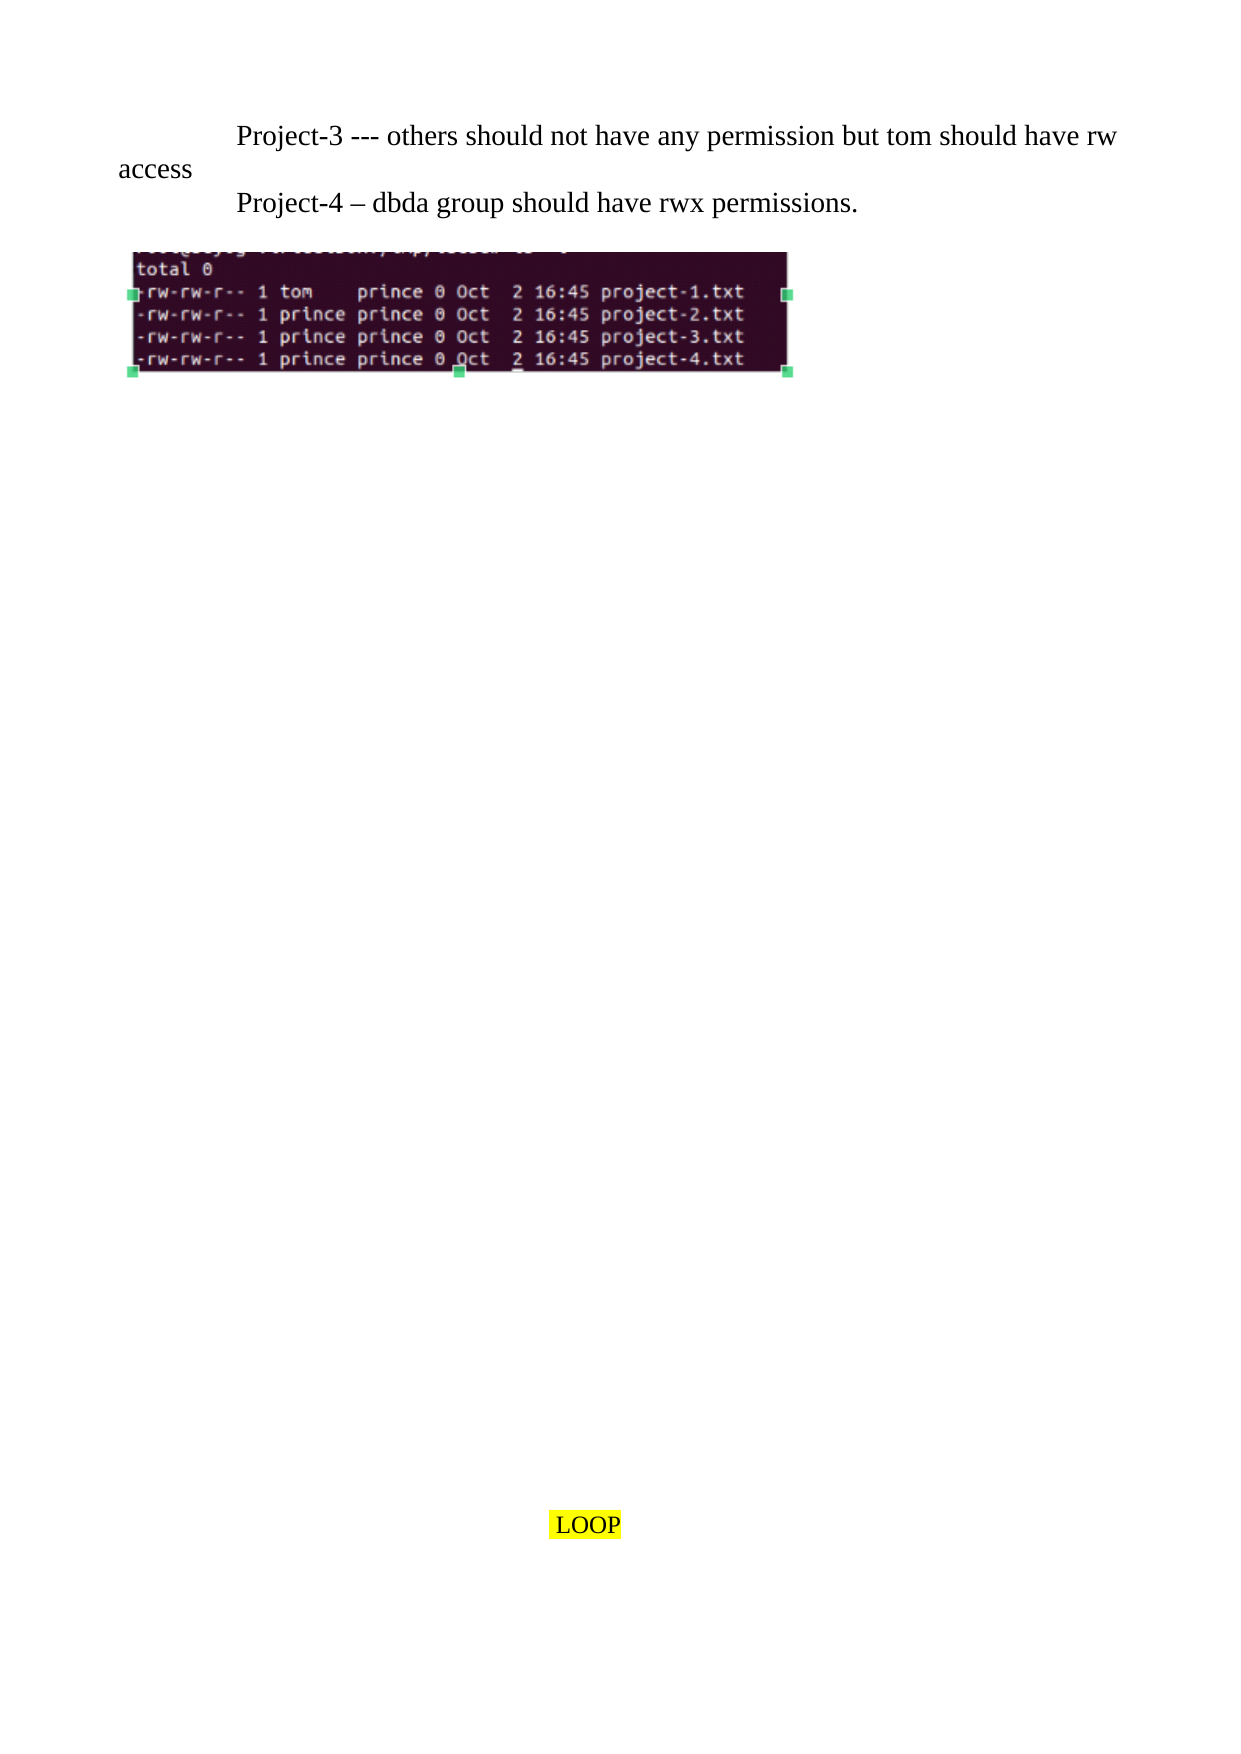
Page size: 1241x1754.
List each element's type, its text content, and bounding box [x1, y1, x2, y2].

text Project-4 – dbda group should have rwx permissions. [118, 185, 1122, 219]
text LOOP [118, 1510, 1122, 1539]
text Project-3 --- others should not have any permission but tom should have rw access [118, 118, 1122, 185]
